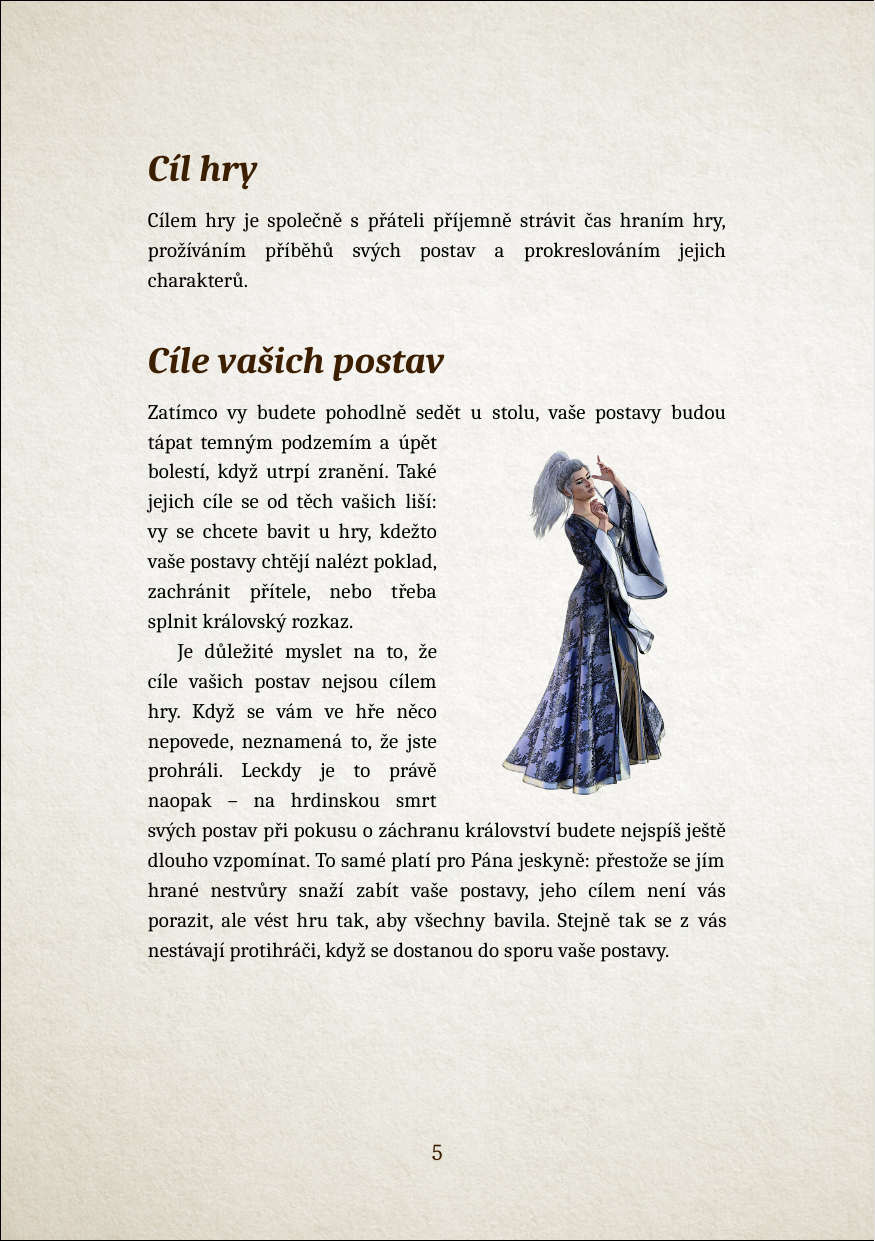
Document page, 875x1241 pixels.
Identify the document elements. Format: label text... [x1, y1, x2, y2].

picture [1, 1, 874, 1240]
text Cílem hry je společně s⁠ přáteli příjemně strávit čas hraním hry, prožíváním příběhů svých postav a⁠ prokreslováním jejich charakterů. [148, 208, 726, 292]
subtitle Cíle vašich postav [148, 339, 726, 383]
subtitle Cíl hry [148, 148, 726, 191]
text Zatímco vy budete pohodlně sedět u⁠ stolu, vaše postavy budou tápat temným podzemím a⁠ úpět bolestí, když utrpí zranění. Také jejich cíle se od těch vašich liší: vy se chcete bavit u⁠ hry, kdežto vaše postavy chtějí nalézt poklad, zachránit přítele, nebo třeba splnit královský rozkaz. Je důležité myslet na to, že cíle vašich postav nejsou cílem hry. Když se vám ve hře něco nepovede, neznamená to, že jste prohráli. Leckdy je to právě naopak – na hrdinskou smrt svých postav při pokusu o⁠ záchranu království budete nejspíš ještě dlouho vzpomínat. To samé platí pro Pána jeskyně: přestože se jím hrané nestvůry snaží zabít vaše postavy, jeho cílem není vás porazit, ale vést hru tak, aby všechny bavila. Stejně tak se z⁠ vás nestávají protihráči, když se dostanou do sporu vaše postavy. [148, 400, 726, 962]
